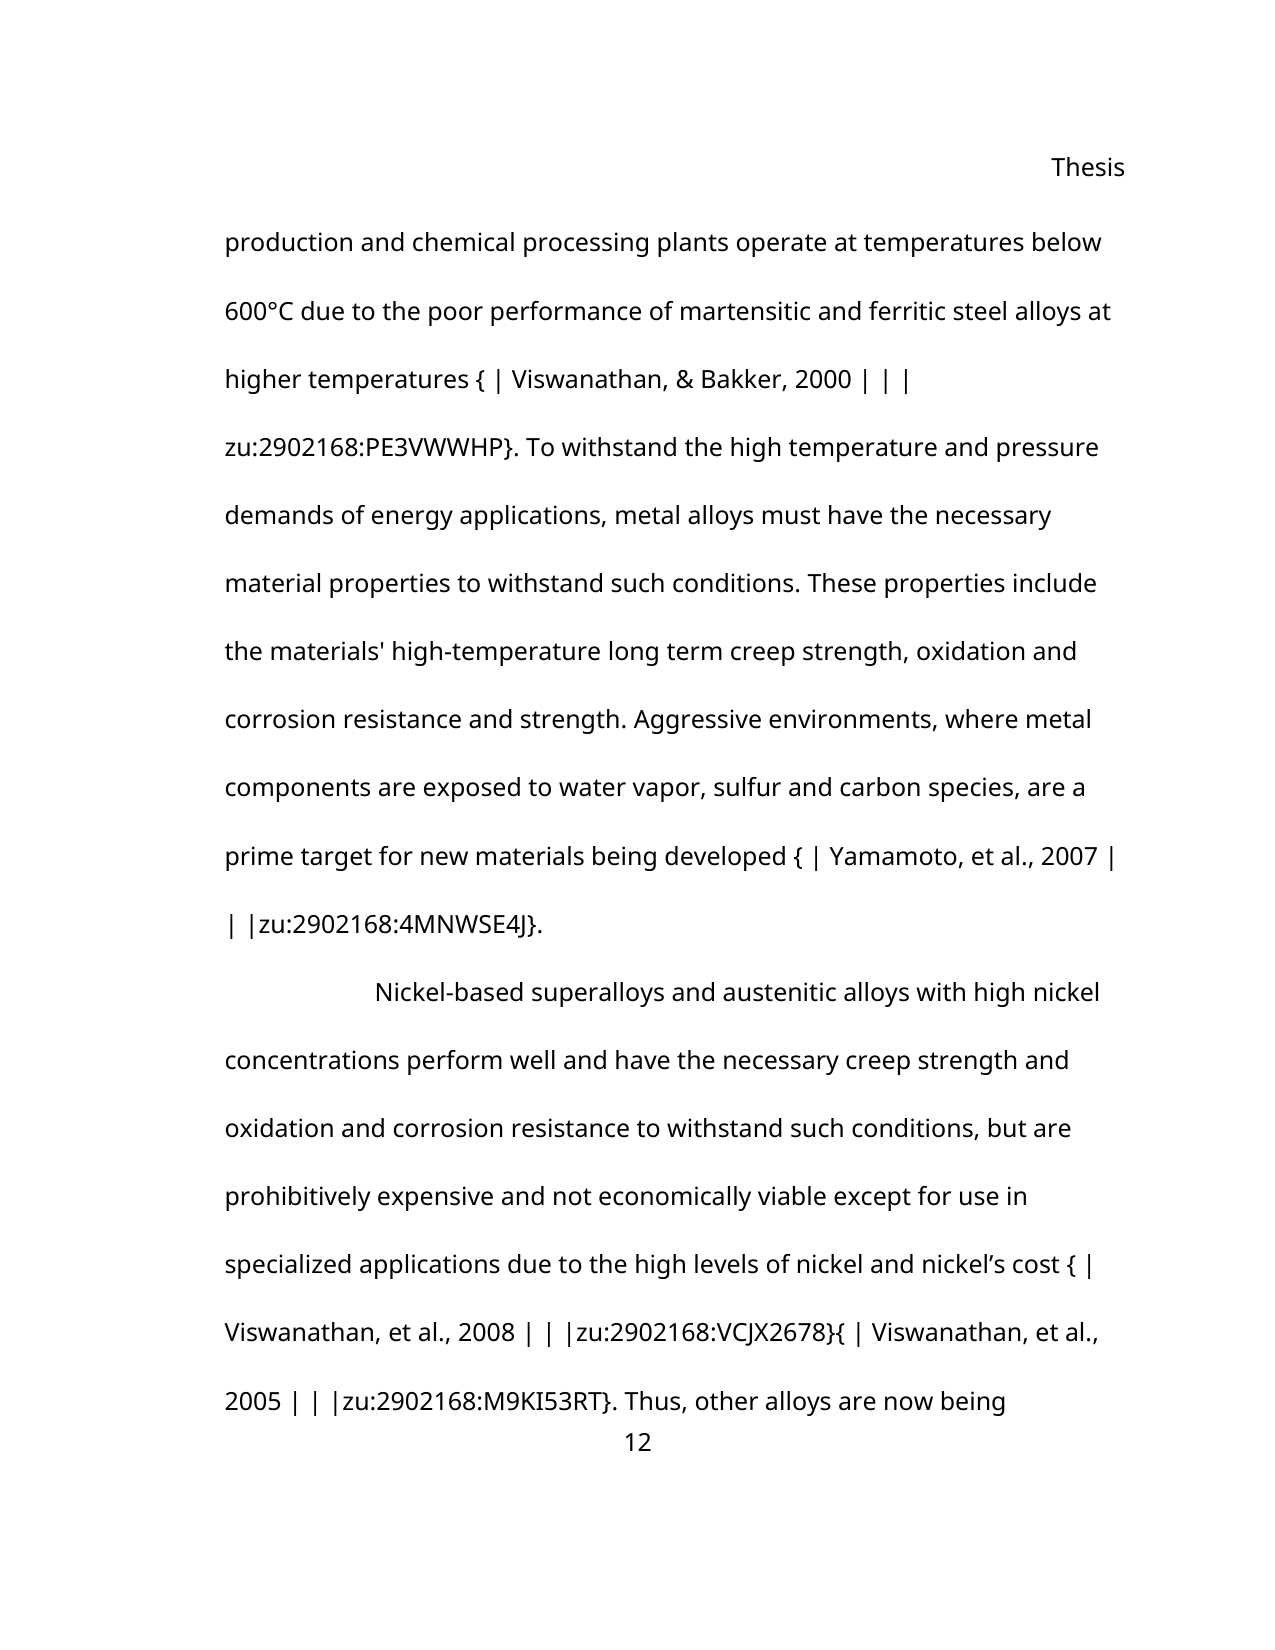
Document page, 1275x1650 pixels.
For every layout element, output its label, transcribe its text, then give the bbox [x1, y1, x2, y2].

text Nickel-based superalloys and austenitic alloys with high nickel concentrations perform well and have the necessary creep strength and oxidation and corrosion resistance to withstand such conditions, but are prohibitively expensive and not economically viable except for use in specialized applications due to the high levels of nickel and nickel’s cost { | Viswanathan, et al., 2008 | | |zu:2902168:VCJX2678}{ | Viswanathan, et al., 2005 | | |zu:2902168:M9KI53RT}. Thus, other alloys are now being [224, 974, 1125, 1417]
text production and chemical processing plants operate at temperatures below 600°C due to the poor performance of martensitic and ferritic steel alloys at higher temperatures { | Viswanathan, & Bakker, 2000 | | |zu:2902168:PE3VWWHP}. To withstand the high temperature and pressure demands of energy applications, metal alloys must have the necessary material properties to withstand such conditions. These properties include the materials' high-temperature long term creep strength, oxidation and corrosion resistance and strength. Aggressive environments, where metal components are exposed to water vapor, sulfur and carbon species, are a prime target for new materials being developed { | Yamamoto, et al., 2007 | | |zu:2902168:4MNWSE4J}. [224, 225, 1125, 940]
